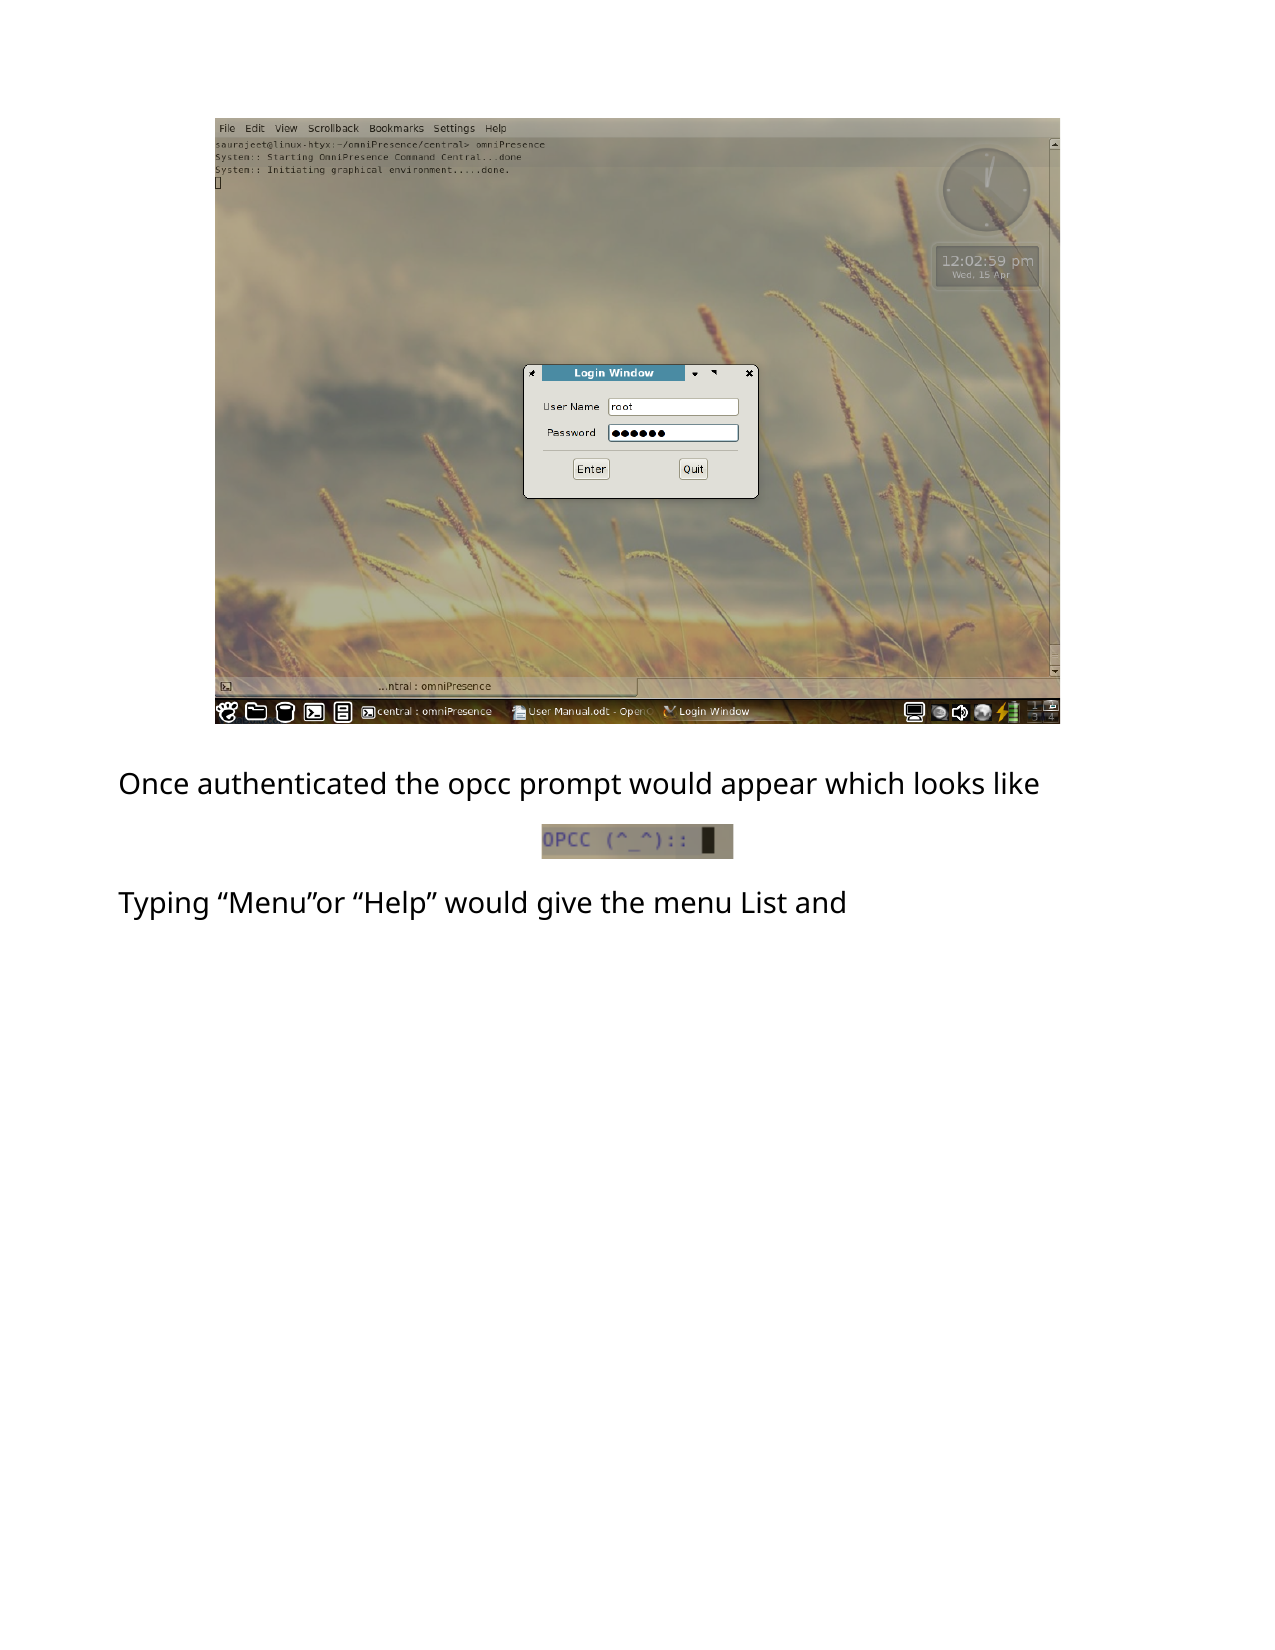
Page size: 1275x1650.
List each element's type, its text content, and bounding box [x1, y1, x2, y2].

text Typing “Menu”or “Help” would give the menu List and [118, 882, 1157, 922]
picture [215, 118, 1061, 724]
picture [541, 824, 734, 859]
text Once authenticated the opcc prompt would appear which looks like [118, 763, 1157, 803]
